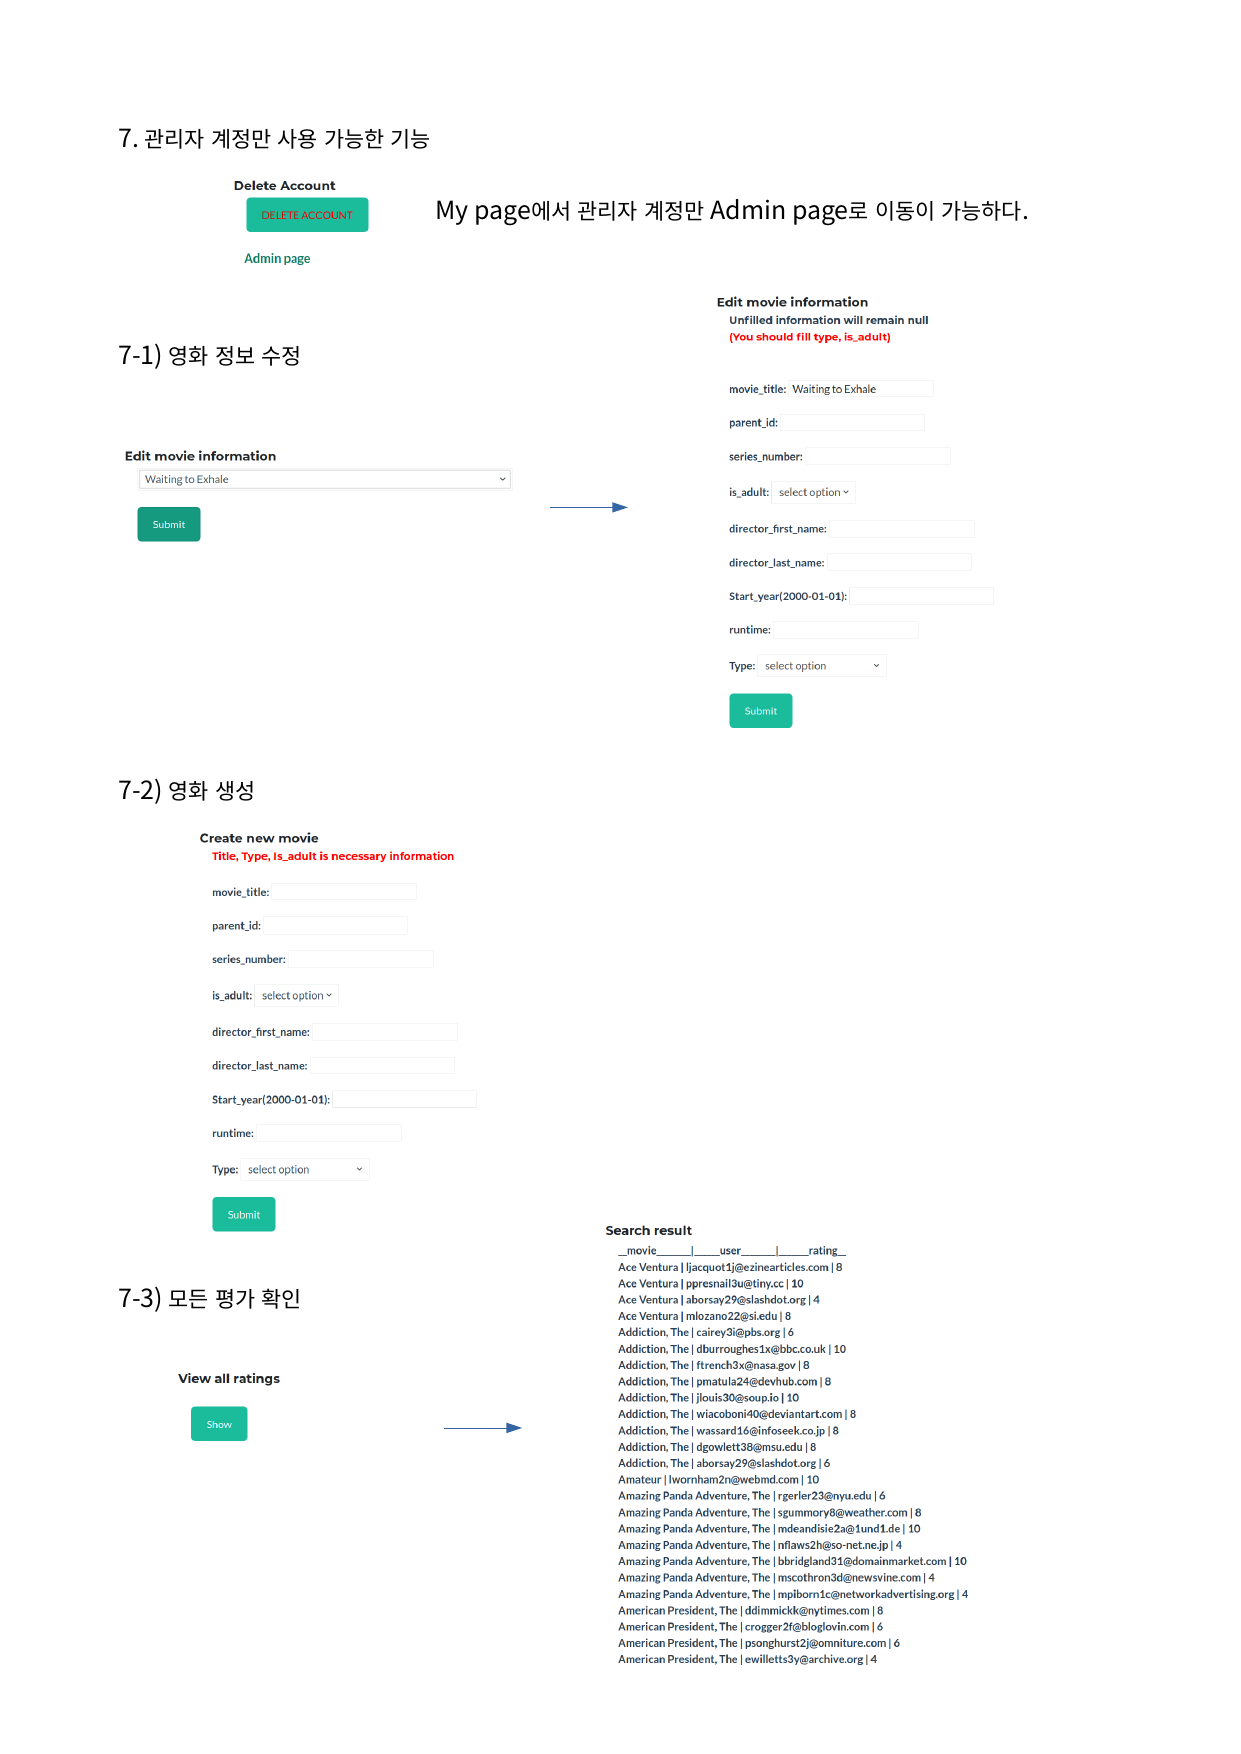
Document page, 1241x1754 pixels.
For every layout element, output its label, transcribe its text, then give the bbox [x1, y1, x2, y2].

text My page에서 관리자 계정만 Admin page로 이동이 가능하다. [287, 191, 1122, 227]
text 7-2) 영화 생성 [118, 771, 1122, 807]
text 7. 관리자 계정만 사용 가능한 기능 [118, 118, 1122, 154]
picture [180, 823, 323, 1239]
picture [598, 1216, 836, 1667]
picture [107, 427, 367, 521]
picture [202, 170, 287, 282]
text 7-1) 영화 정보 수정 [118, 336, 692, 372]
text [836, 1278, 1122, 1314]
text [830, 336, 1122, 372]
text 7-3) 모든 평가 확인 [118, 1278, 598, 1314]
text [118, 191, 202, 227]
picture [162, 1363, 242, 1468]
picture [692, 284, 830, 738]
